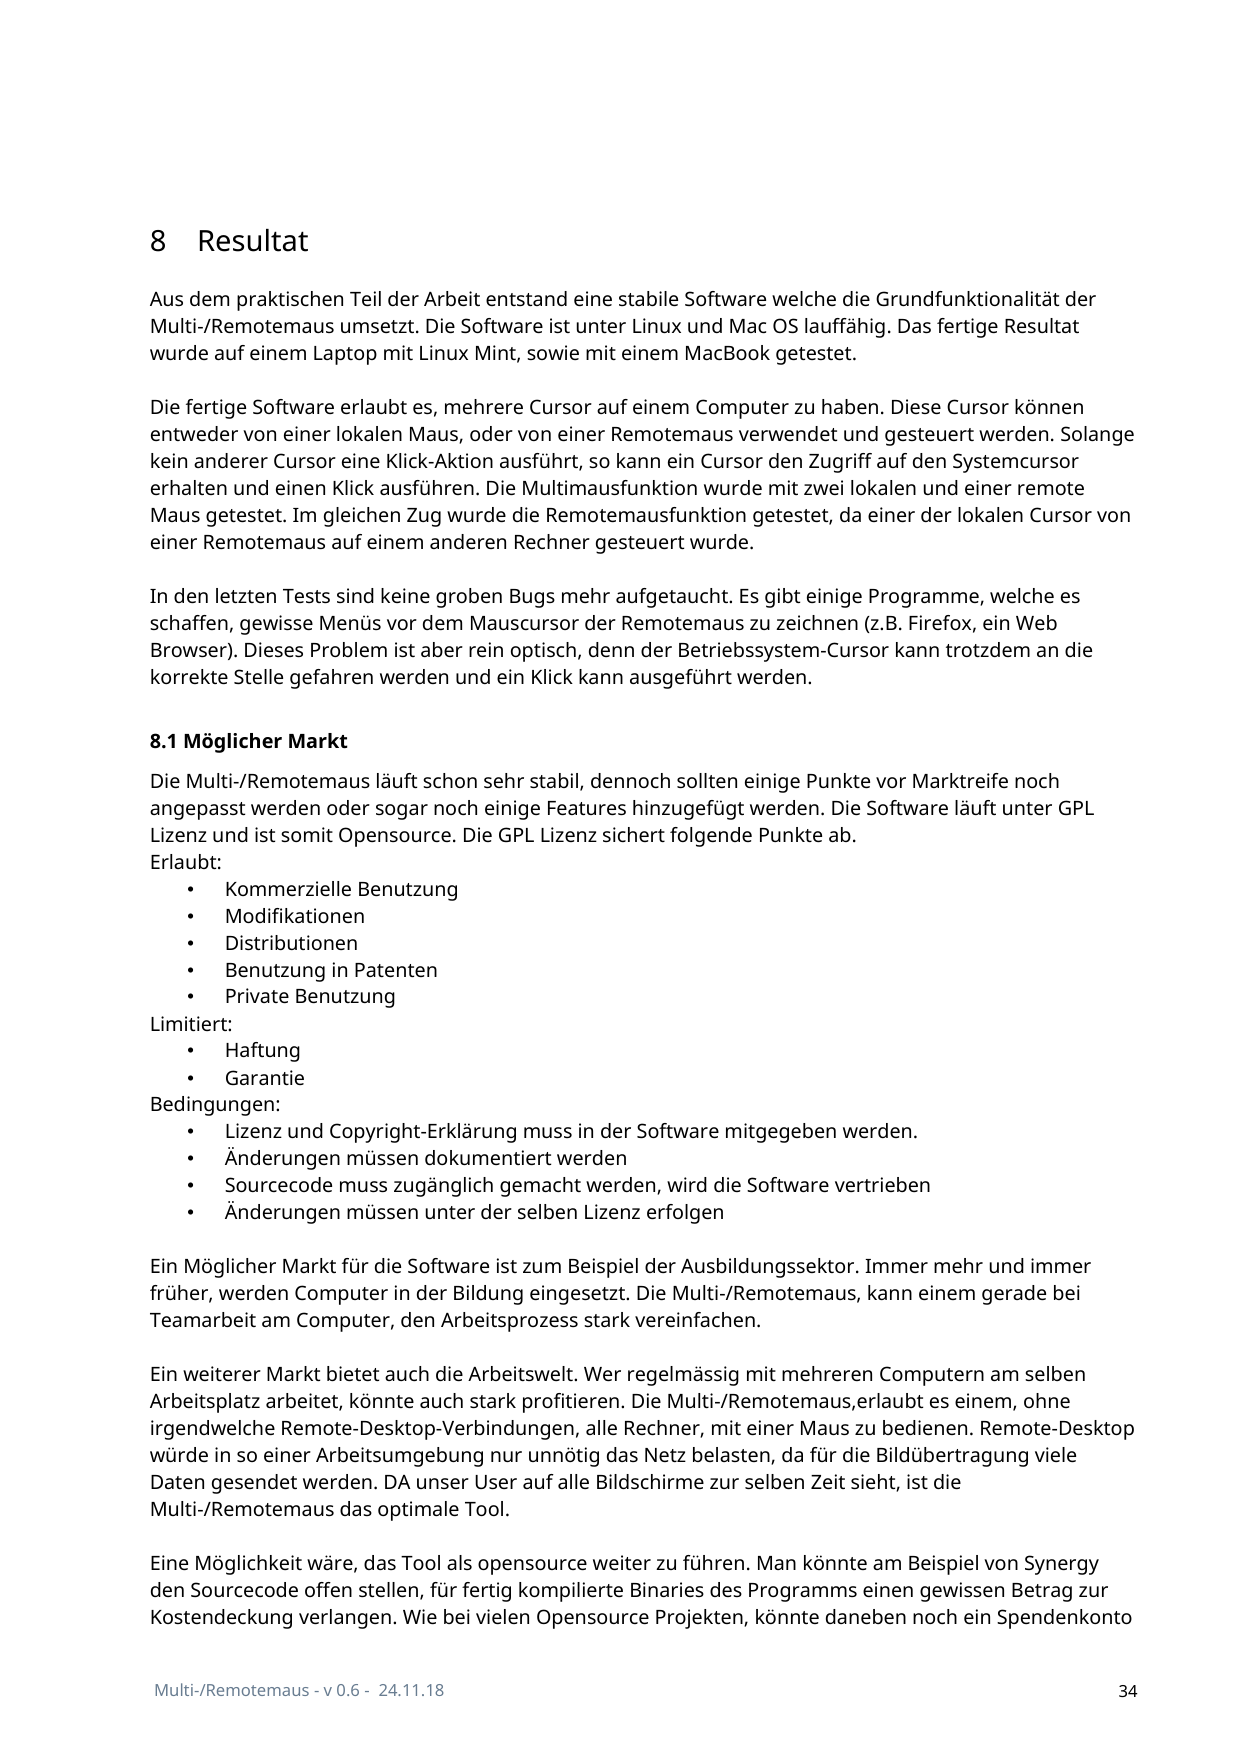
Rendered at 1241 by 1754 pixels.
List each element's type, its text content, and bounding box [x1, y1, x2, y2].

subtitle Resultat [149, 221, 1136, 260]
list Änderungen müssen unter der selben Lizenz erfolgen [187, 1199, 1136, 1226]
list Sourcecode muss zugänglich gemacht werden, wird die Software vertrieben [187, 1172, 1136, 1199]
text Ein Möglicher Markt für die Software ist zum Beispiel der Ausbildungssektor. Immer mehr und immer früher, werden Computer in der Bildung eingesetzt. Die Multi-/Remotemaus, kann einem gerade bei Teamarbeit am Computer, den Arbeitsprozess stark vereinfachen. [149, 1253, 1136, 1333]
text Aus dem praktischen Teil der Arbeit entstand eine stabile Software welche die Grundfunktionalität der Multi-/Remotemaus umsetzt. Die Software ist unter Linux und Mac OS lauffähig. Das fertige Resultat wurde auf einem Laptop mit Linux Mint, sowie mit einem MacBook getestet. [149, 285, 1136, 366]
list Lizenz und Copyright-Erklärung muss in der Software mitgegeben werden. [187, 1118, 1136, 1145]
list Änderungen müssen dokumentiert werden [187, 1145, 1136, 1172]
text Ein weiterer Markt bietet auch die Arbeitswelt. Wer regelmässig mit mehreren Computern am selben Arbeitsplatz arbeitet, könnte auch stark profitieren. Die Multi-/Remotemaus,erlaubt es einem, ohne irgendwelche Remote-Desktop-Verbindungen, alle Rechner, mit einer Maus zu bedienen. Remote-Desktop würde in so einer Arbeitsumgebung nur unnötig das Netz belasten, da für die Bildübertragung viele Daten gesendet werden. DA unser User auf alle Bildschirme zur selben Zeit sieht, ist die Multi-/Remotemaus das optimale Tool. [149, 1361, 1136, 1522]
text Die Multi-/Remotemaus läuft schon sehr stabil, dennoch sollten einige Punkte vor Marktreife noch angepasst werden oder sogar noch einige Features hinzugefügt werden. Die Software läuft unter GPL Lizenz und ist somit Opensource. Die GPL Lizenz sichert folgende Punkte ab. [149, 767, 1136, 848]
list Haftung [187, 1037, 1136, 1064]
list Benutzung in Patenten [187, 956, 1136, 983]
text In den letzten Tests sind keine groben Bugs mehr aufgetaucht. Es gibt einige Programme, welche es schaffen, gewisse Menüs vor dem Mauscursor der Remotemaus zu zeichnen (z.B. Firefox, ein Web Browser). Dieses Problem ist aber rein optisch, denn der Betriebssystem-Cursor kann trotzdem an die korrekte Stelle gefahren werden und ein Klick kann ausgeführt werden. [149, 582, 1136, 690]
list Distributionen [187, 929, 1136, 956]
list Kommerzielle Benutzung [187, 875, 1136, 902]
subtitle Möglicher Markt [149, 727, 1136, 754]
text Bedingungen: [149, 1091, 1136, 1118]
list Garantie [187, 1064, 1136, 1091]
text Limitiert: [149, 1010, 1136, 1037]
list Modifikationen [187, 902, 1136, 929]
text Die fertige Software erlaubt es, mehrere Cursor auf einem Computer zu haben. Diese Cursor können entweder von einer lokalen Maus, oder von einer Remotemaus verwendet und gesteuert werden. Solange kein anderer Cursor eine Klick-Aktion ausführt, so kann ein Cursor den Zugriff auf den Systemcursor erhalten und einen Klick ausführen. Die Multimausfunktion wurde mit zwei lokalen und einer remote Maus getestet. Im gleichen Zug wurde die Remotemausfunktion getestet, da einer der lokalen Cursor von einer Remotemaus auf einem anderen Rechner gesteuert wurde. [149, 393, 1136, 555]
text Eine Möglichkeit wäre, das Tool als opensource weiter zu führen. Man könnte am Beispiel von Synergy den Sourcecode offen stellen, für fertig kompilierte Binaries des Programms einen gewissen Betrag zur Kostendeckung verlangen. Wie bei vielen Opensource Projekten, könnte daneben noch ein Spendenkonto [149, 1549, 1136, 1630]
text Erlaubt: [149, 848, 1136, 875]
list Private Benutzung [187, 983, 1136, 1010]
